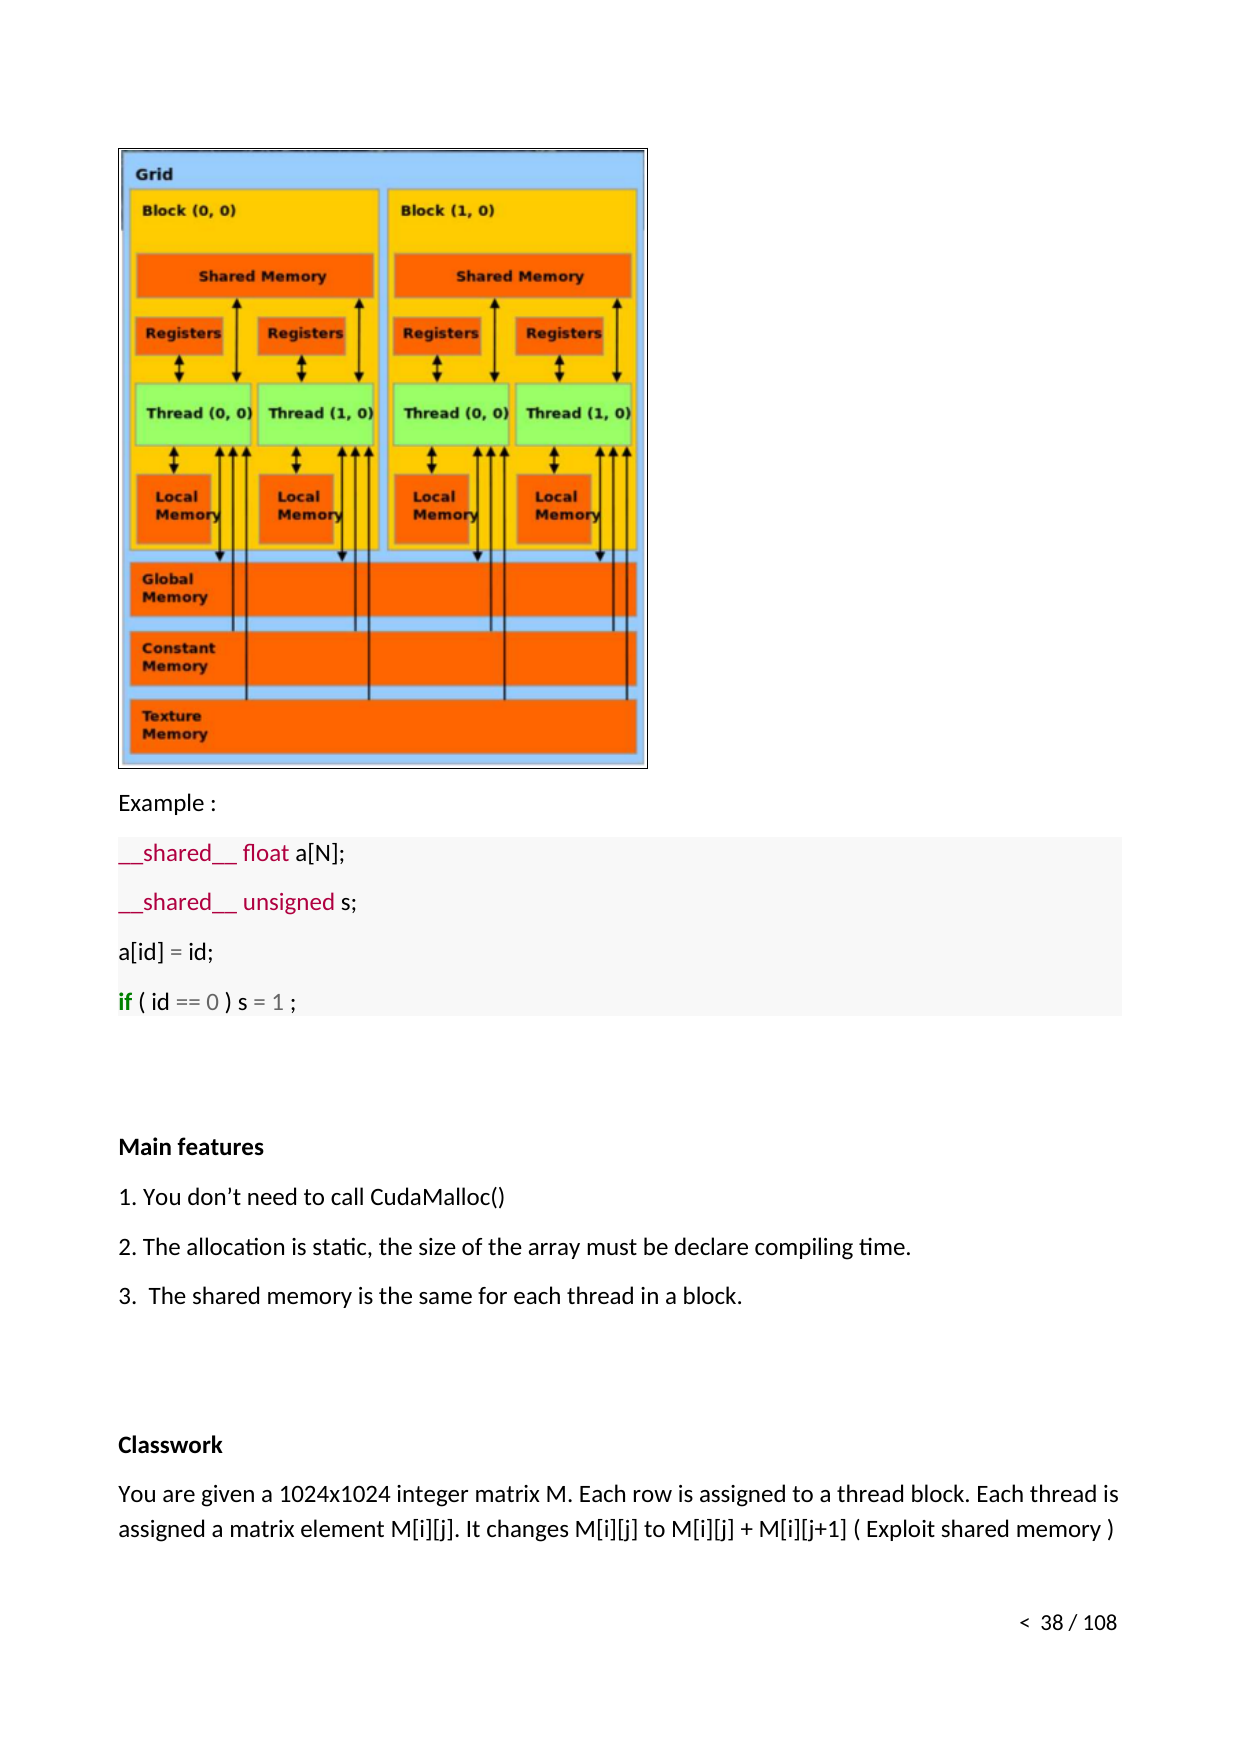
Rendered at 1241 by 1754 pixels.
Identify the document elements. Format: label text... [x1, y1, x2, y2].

text if ( id == 0 ) s = 1 ; [118, 986, 1122, 1016]
text 3. The shared memory is the same for each thread in a block. [118, 1280, 1122, 1311]
text a[id] = id; [118, 936, 1122, 967]
text You are given a 1024x1024 integer matrix M. Each row is assigned to a thread block. Each thread is assigned a matrix element M[i][j]. It changes M[i][j] to M[i][j] + M[i][j+1] ( Exploit shared memory ) [118, 1479, 1122, 1544]
text Example : [118, 787, 1122, 818]
text Main features [118, 1132, 1122, 1162]
text __shared__ unsigned s; [118, 887, 1122, 917]
picture [121, 150, 645, 766]
text Classwork [118, 1429, 1122, 1459]
text 1. You don’t need to call CudaMalloc() [118, 1181, 1122, 1212]
text 2. The allocation is static, the size of the array must be declare compiling time. [118, 1231, 1122, 1261]
text __shared__ float a[N]; [118, 837, 1122, 867]
